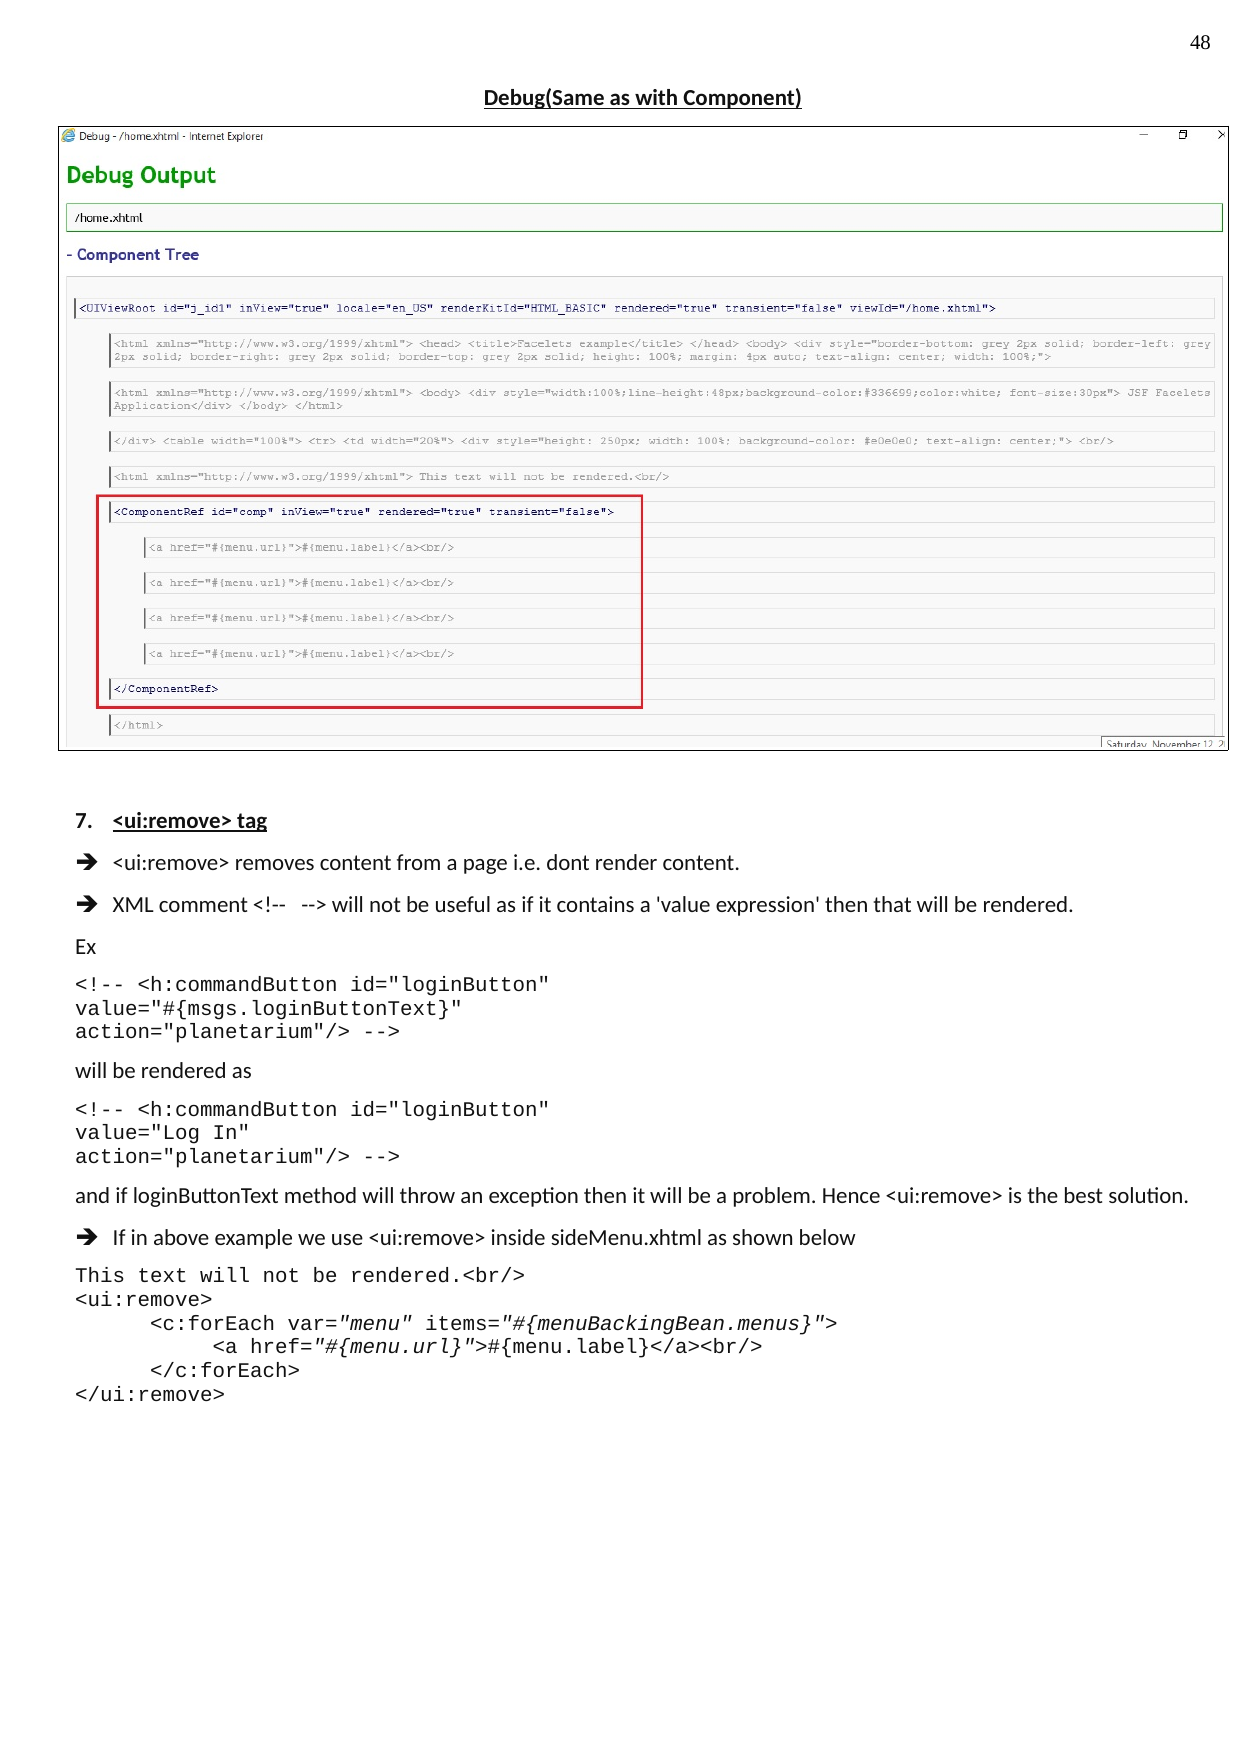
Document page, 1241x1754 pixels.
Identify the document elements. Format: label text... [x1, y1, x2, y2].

list If in above example we use <ui:remove> inside sideMenu.xhtml as shown below [75, 1223, 1211, 1251]
list <ui:remove> removes content from a page i.e. dont render content. [75, 848, 1211, 876]
text <!-- <h:commandButton id="loginButton" [75, 1099, 1211, 1122]
text This text will not be rendered.<br/> [75, 1265, 1211, 1289]
text 7. <ui:remove> tag [75, 806, 1211, 834]
text action="planetarium"/> --> [75, 1021, 1211, 1045]
list XML comment <!-- --> will not be useful as if it contains a 'value expression' then that will be rendered. [75, 890, 1211, 918]
text <ui:remove> [75, 1289, 1211, 1313]
text action="planetarium"/> --> [75, 1146, 1211, 1169]
text value="Log In" [75, 1122, 1211, 1146]
picture [60, 128, 1225, 747]
text </ui:remove> [75, 1383, 1211, 1407]
text <c:forEach var="menu" items="#{menuBackingBean.menus}"> [75, 1313, 1211, 1336]
text and if loginButtonText method will throw an exception then it will be a problem. Hence <ui:remove> is the best solution. [75, 1181, 1211, 1209]
text Debug(Same as with Component) [75, 83, 1211, 112]
text will be rendered as [75, 1057, 1211, 1085]
text Ex [75, 932, 1211, 960]
text <!-- <h:commandButton id="loginButton" [75, 974, 1211, 998]
text </c:forEach> [75, 1360, 1211, 1383]
text <a href="#{menu.url}">#{menu.label}</a><br/> [75, 1336, 1211, 1360]
text value="#{msgs.loginButtonText}" [75, 998, 1211, 1021]
